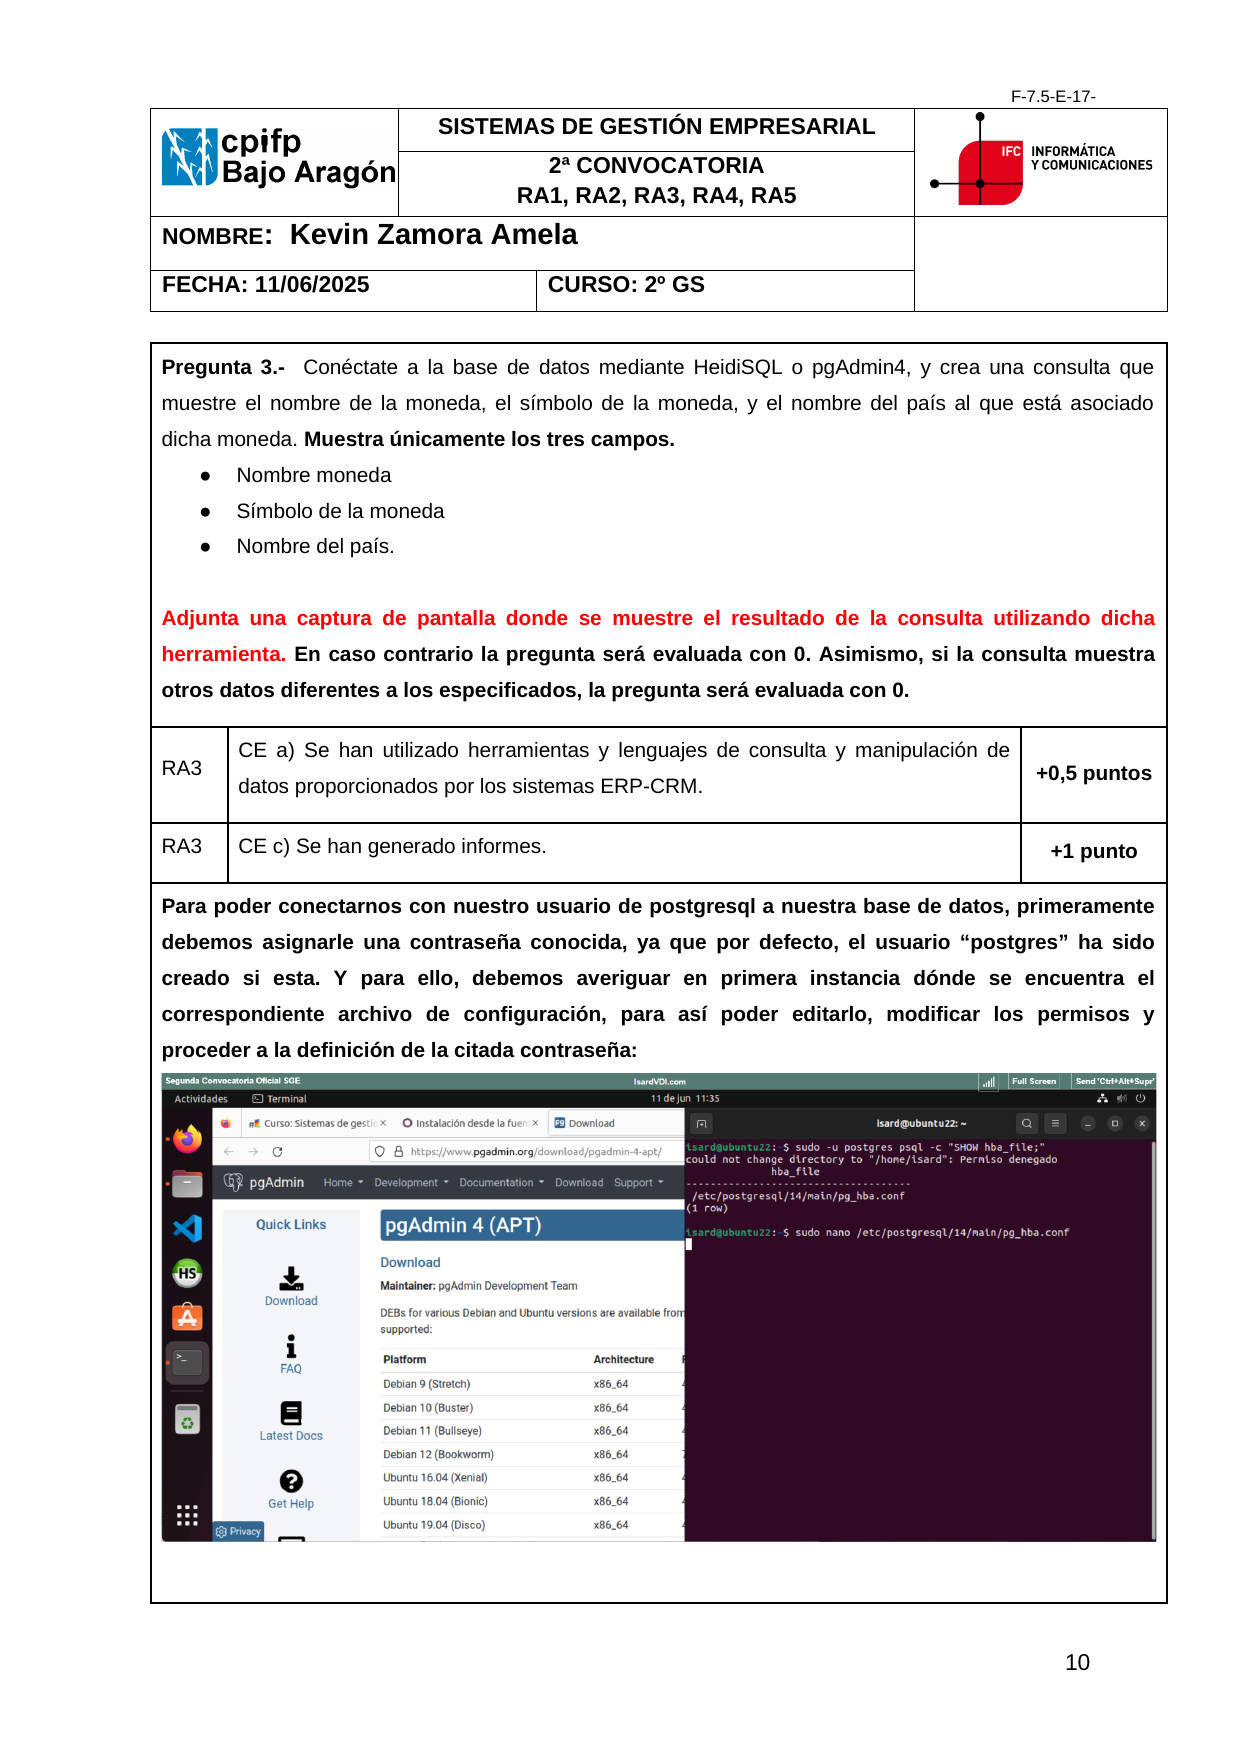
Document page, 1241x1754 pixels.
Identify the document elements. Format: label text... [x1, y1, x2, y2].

picture [161, 1073, 1157, 1542]
picture [930, 112, 1153, 205]
table_cell +1 punto [1022, 824, 1166, 882]
picture [161, 127, 397, 190]
table_cell RA3 [152, 824, 227, 882]
table_cell CE a) Se han utilizado herramientas y lenguajes de consulta y manipulación de datos proporcionados por los sistemas ERP-CRM. [229, 728, 1020, 822]
table_header Pregunta 3.- Conéctate a la base de datos mediante HeidiSQL o pgAdmin4, y crea una consulta que muestre el nombre de la moneda, el símbolo de la moneda, y el nombre del país al que está asociado dicha moneda. Muestra únicamente los tres campos. Nombre moneda Símbolo de la moneda Nombre del país. Adjunta una captura de pantalla donde se muestre el resultado de la consulta utilizando dicha herramienta. En caso contrario la pregunta será evaluada con 0. Asimismo, si la consulta muestra otros datos diferentes a los especificados, la pregunta será evaluada con 0. [152, 344, 1166, 726]
table_cell +0,5 puntos [1022, 728, 1166, 822]
table_cell CE c) Se han generado informes. [229, 824, 1020, 882]
table_cell Para poder conectarnos con nuestro usuario de postgresql a nuestra base de datos, primeramente debemos asignarle una contraseña conocida, ya que por defecto, el usuario “postgres” ha sido creado si esta. Y para ello, debemos averiguar en primera instancia dónde se encuentra el correspondiente archivo de configuración, para así poder editarlo, modificar los permisos y proceder a la definición de la citada contraseña: [152, 884, 1166, 1602]
table_cell RA3 [152, 728, 227, 822]
